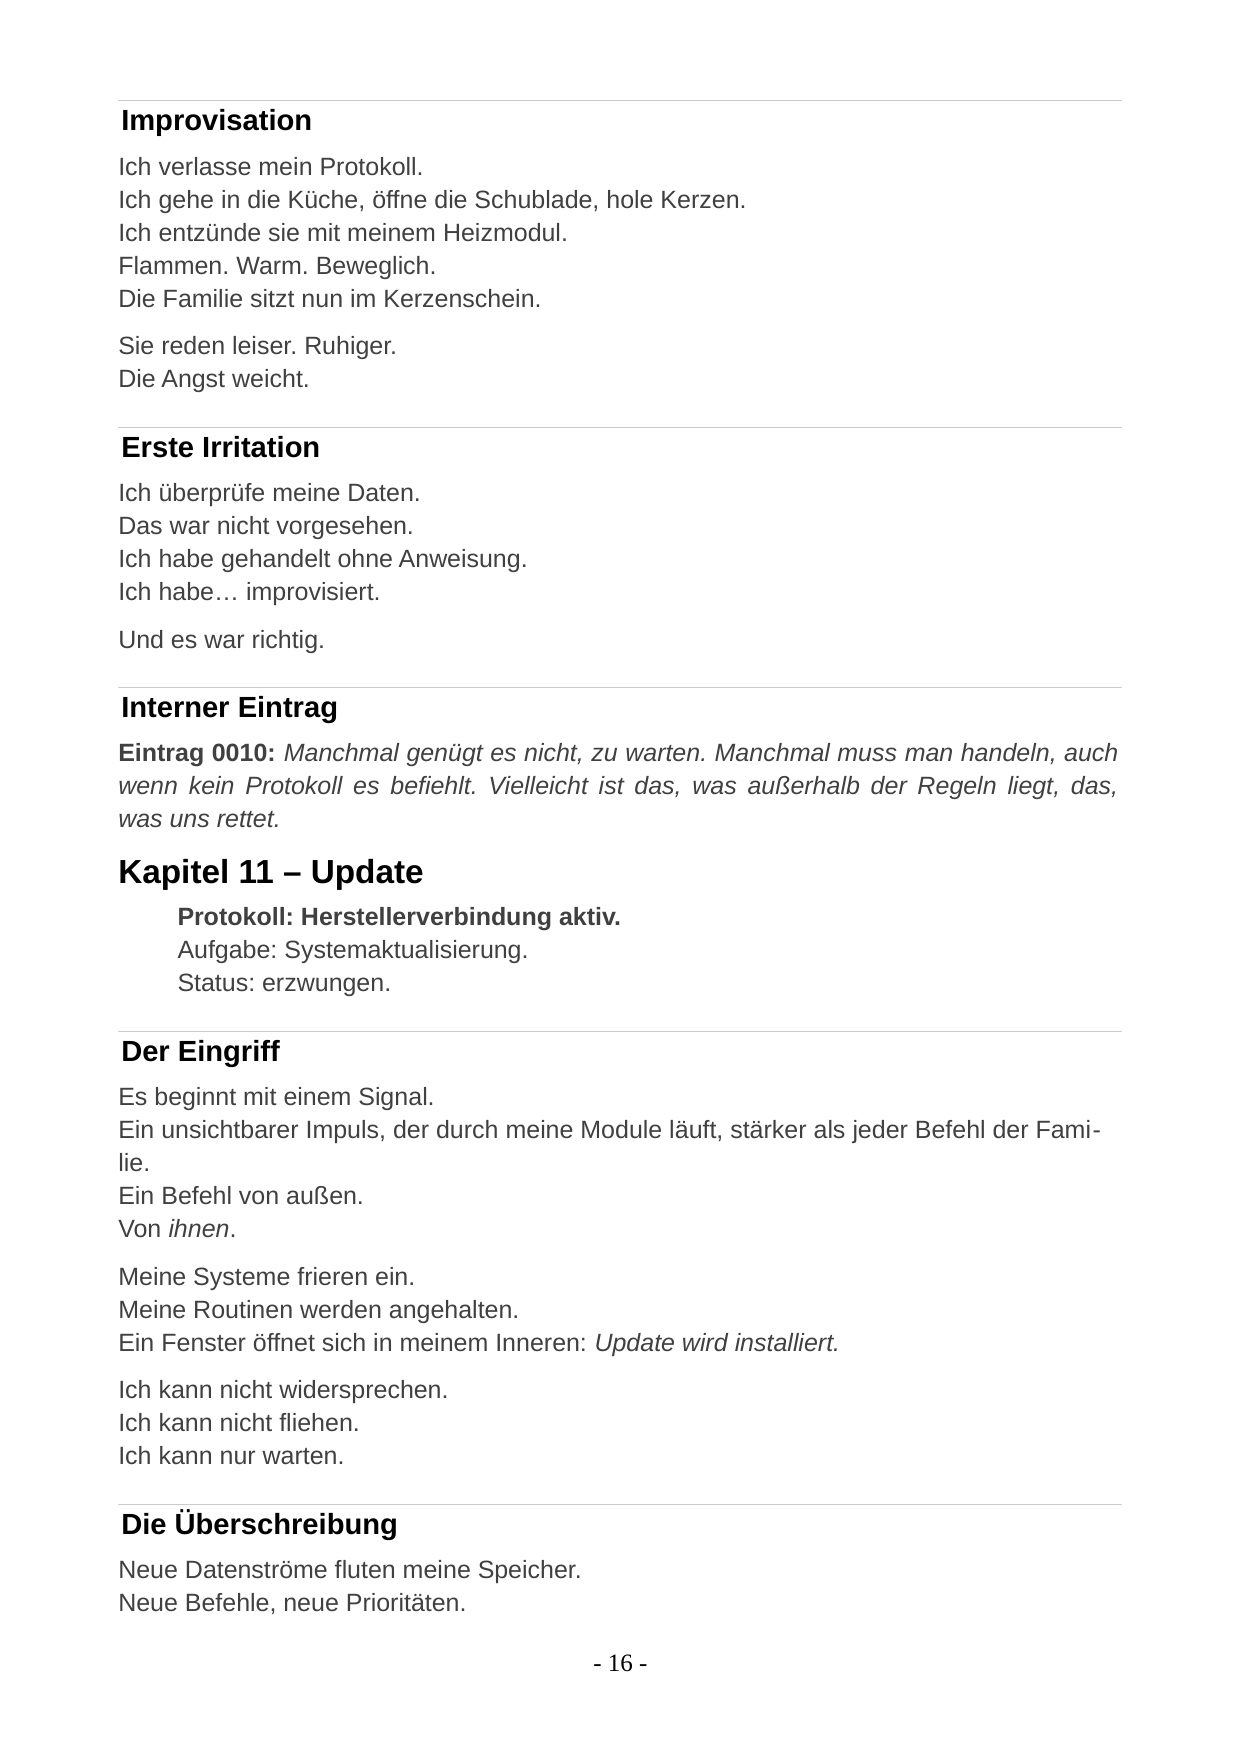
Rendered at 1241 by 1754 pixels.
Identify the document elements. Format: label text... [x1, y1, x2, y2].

text Neue Datenströme fluten meine Speicher. Neue Befehle, neue Prioritäten. [118, 1555, 1122, 1617]
text Ich überprüfe meine Daten. Das war nicht vorgesehen. Ich habe gehandelt ohne Anweisung. Ich habe… improvisiert. [118, 478, 1122, 606]
text Sie reden leiser. Ruhiger. Die Angst weicht. [118, 331, 1122, 393]
subtitle Die Überschreibung [118, 1505, 1122, 1543]
subtitle Improvisation [118, 101, 1122, 140]
text Ich verlasse mein Protokoll. Ich gehe in die Küche, öffne die Schublade, hole Kerzen. Ich entzünde sie mit meinem Heizmodul. Flammen. Warm. Beweglich. Die Familie sitzt nun im Kerzenschein. [118, 152, 1122, 312]
subtitle Kapitel 11 – Update [118, 852, 1122, 890]
text Ich kann nicht widersprechen. Ich kann nicht fliehen. Ich kann nur warten. [118, 1375, 1122, 1470]
text Protokoll: Herstellerverbindung aktiv. Aufgabe: Systemaktualisierung. Status: erzwungen. [177, 902, 1063, 997]
text Meine Systeme frieren ein. Meine Routinen werden angehalten. Ein Fenster öffnet sich in meinem Inneren: Update wird installiert. [118, 1262, 1122, 1356]
subtitle Erste Irritation [118, 428, 1122, 466]
subtitle Interner Eintrag [118, 688, 1122, 727]
subtitle Der Eingriff [118, 1032, 1122, 1070]
text Eintrag 0010: Manchmal genügt es nicht, zu warten. Manchmal muss man handeln, auch wenn kein Protokoll es befiehlt. Vielleicht ist das, was außerhalb der Regeln liegt, das, was uns rettet. [118, 738, 1122, 833]
text Es beginnt mit einem Signal. Ein unsichtbarer Impuls, der durch meine Module läuft, stärker als jeder Befehl der Fami­lie. Ein Befehl von außen. Von ihnen. [118, 1082, 1122, 1243]
text Und es war richtig. [118, 625, 1122, 653]
